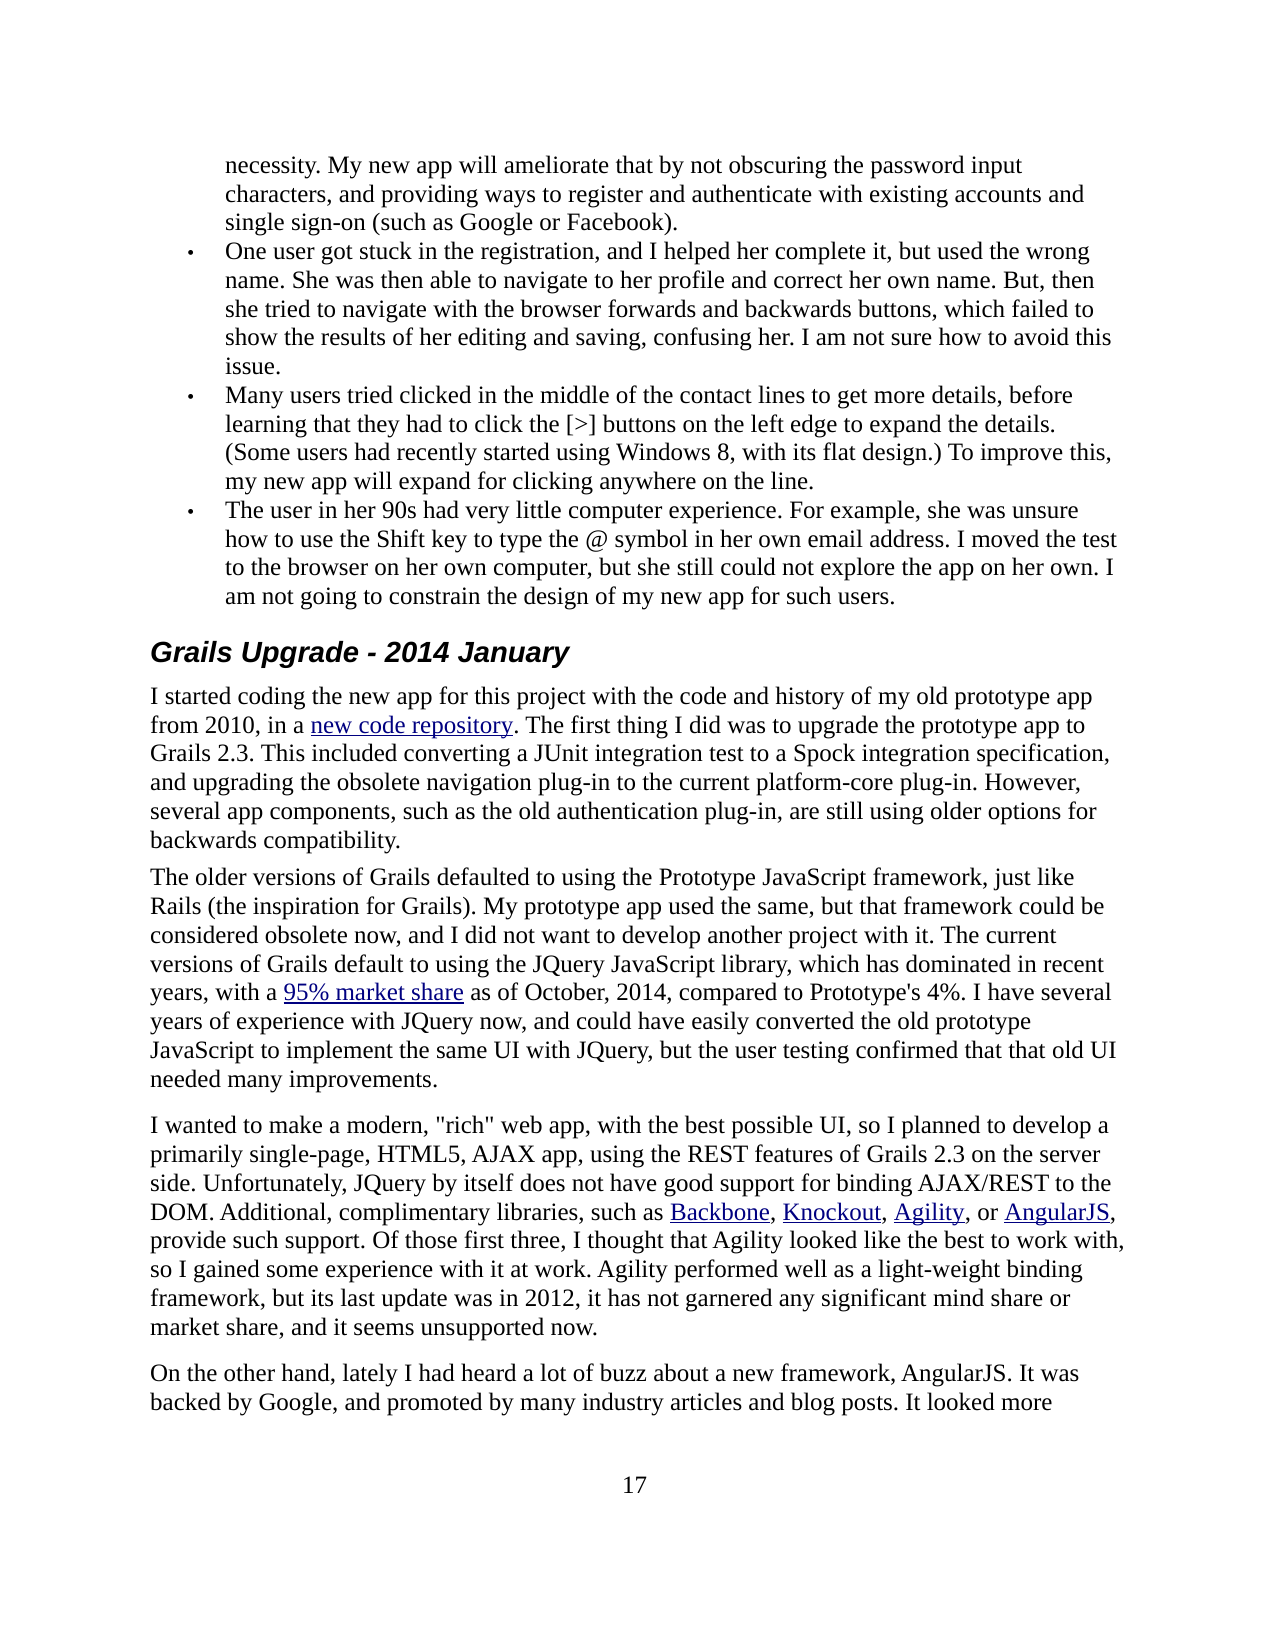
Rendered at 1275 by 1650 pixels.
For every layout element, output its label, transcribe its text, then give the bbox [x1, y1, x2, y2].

text On the other hand, lately I had heard a lot of buzz about a new framework, AngularJS. It was backed by Google, and promoted by many industry articles and blog posts. It looked more [150, 1358, 1125, 1416]
list necessity. My new app will ameliorate that by not obscuring the password input characters, and providing ways to register and authenticate with existing accounts and single sign-on (such as Google or Facebook). [187, 150, 1125, 236]
subtitle Grails Upgrade - 2014 January [150, 635, 1125, 668]
list The user in her 90s had very little computer experience. For example, she was unsure how to use the Shift key to type the @ symbol in her own email address. I moved the test to the browser on her own computer, but she still could not explore the app on her own. I am not going to constrain the design of my new app for such users. [187, 495, 1125, 610]
list Many users tried clicked in the middle of the contact lines to get more details, before learning that they had to click the [>] buttons on the left edge to expand the details. (Some users had recently started using Windows 8, with its flat design.) To improve this, my new app will expand for clicking anywhere on the line. [187, 380, 1125, 495]
text The older versions of Grails defaulted to using the Prototype JavaScript framework, just like Rails (the inspiration for Grails). My prototype app used the same, but that framework could be considered obsolete now, and I did not want to develop another project with it. The current versions of Grails default to using the JQuery JavaScript library, which has dominated in recent years, with a 95% market share as of October, 2014, compared to Prototype's 4%. I have several years of experience with JQuery now, and could have easily converted the old prototype JavaScript to implement the same UI with JQuery, but the user testing confirmed that that old UI needed many improvements. [150, 862, 1125, 1092]
text I wanted to make a modern, "rich" web app, with the best possible UI, so I planned to develop a primarily single-page, HTML5, AJAX app, using the REST features of Grails 2.3 on the server side. Unfortunately, JQuery by itself does not have good support for binding AJAX/REST to the DOM. Additional, complimentary libraries, such as Backbone, Knockout, Agility, or AngularJS, provide such support. Of those first three, I thought that Agility looked like the best to work with, so I gained some experience with it at work. Agility performed well as a light-weight binding framework, but its last update was in 2012, it has not garnered any significant mind share or market share, and it seems unsupported now. [150, 1110, 1125, 1340]
list One user got stuck in the registration, and I helped her complete it, but used the wrong name. She was then able to navigate to her profile and correct her own name. But, then she tried to navigate with the browser forwards and backwards buttons, which failed to show the results of her editing and saving, confusing her. I am not sure how to avoid this issue. [187, 236, 1125, 380]
text I started coding the new app for this project with the code and history of my old prototype app from 2010, in a new code repository. The first thing I did was to upgrade the prototype app to Grails 2.3. This included converting a JUnit integration test to a Spock integration specification, and upgrading the obsolete navigation plug-in to the current platform-core plug-in. However, several app components, such as the old authentication plug-in, are still using older options for backwards compatibility. [150, 681, 1125, 853]
